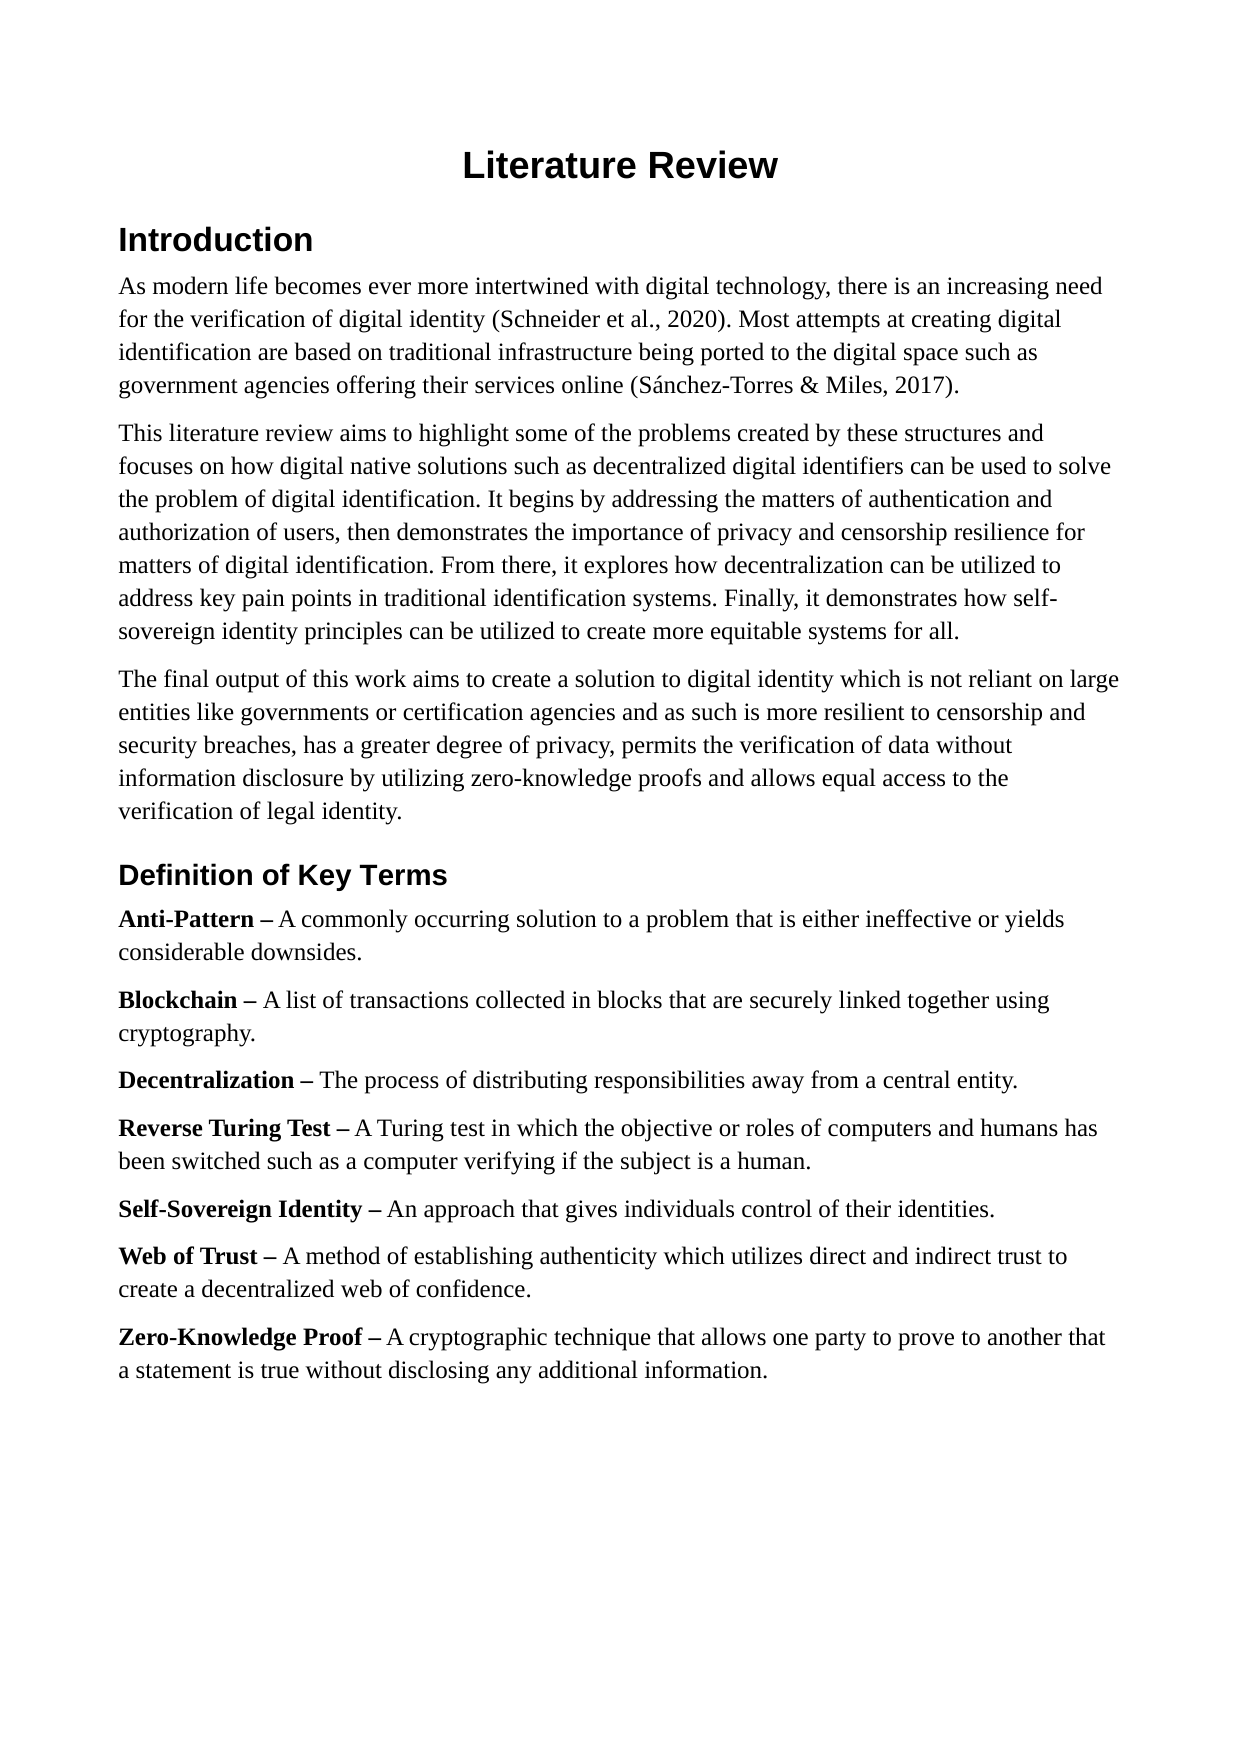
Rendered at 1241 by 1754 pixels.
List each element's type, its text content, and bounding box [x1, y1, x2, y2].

subtitle Introduction [118, 220, 1122, 259]
subtitle Definition of Key Terms [118, 858, 1122, 892]
text Blockchain – A list of transactions collected in blocks that are securely linked together using cryptography. [118, 985, 1122, 1047]
text Anti-Pattern – A commonly occurring solution to a problem that is either ineffective or yields considerable downsides. [118, 904, 1122, 966]
text Reverse Turing Test – A Turing test in which the objective or roles of computers and humans has been switched such as a computer verifying if the subject is a human. [118, 1113, 1122, 1175]
text Decentralization – The process of distributing responsibilities away from a central entity. [118, 1065, 1122, 1094]
subtitle Literature Review [118, 143, 1122, 187]
text Self-Sovereign Identity – An approach that gives individuals control of their identities. [118, 1194, 1122, 1222]
text Web of Trust – A method of establishing authenticity which utilizes direct and indirect trust to create a decentralized web of confidence. [118, 1241, 1122, 1303]
text Zero-Knowledge Proof – A cryptographic technique that allows one party to prove to another that a statement is true without disclosing any additional information. [118, 1322, 1122, 1384]
text The final output of this work aims to create a solution to digital identity which is not reliant on large entities like governments or certification agencies and as such is more resilient to censorship and security breaches, has a greater degree of privacy, permits the verification of data without information disclosure by utilizing zero-knowledge proofs and allows equal access to the verification of legal identity. [118, 664, 1122, 824]
text This literature review aims to highlight some of the problems created by these structures and focuses on how digital native solutions such as decentralized digital identifiers can be used to solve the problem of digital identification. It begins by addressing the matters of authentication and authorization of users, then demonstrates the importance of privacy and censorship resilience for matters of digital identification. From there, it explores how decentralization can be utilized to address key pain points in traditional identification systems. Finally, it demonstrates how self-sovereign identity principles can be utilized to create more equitable systems for all. [118, 418, 1122, 645]
text As modern life becomes ever more intertwined with digital technology, there is an increasing need for the verification of digital identity (Schneider et al., 2020). Most attempts at creating digital identification are based on traditional infrastructure being ported to the digital space such as government agencies offering their services online (Sánchez-Torres & Miles, 2017). [118, 271, 1122, 399]
